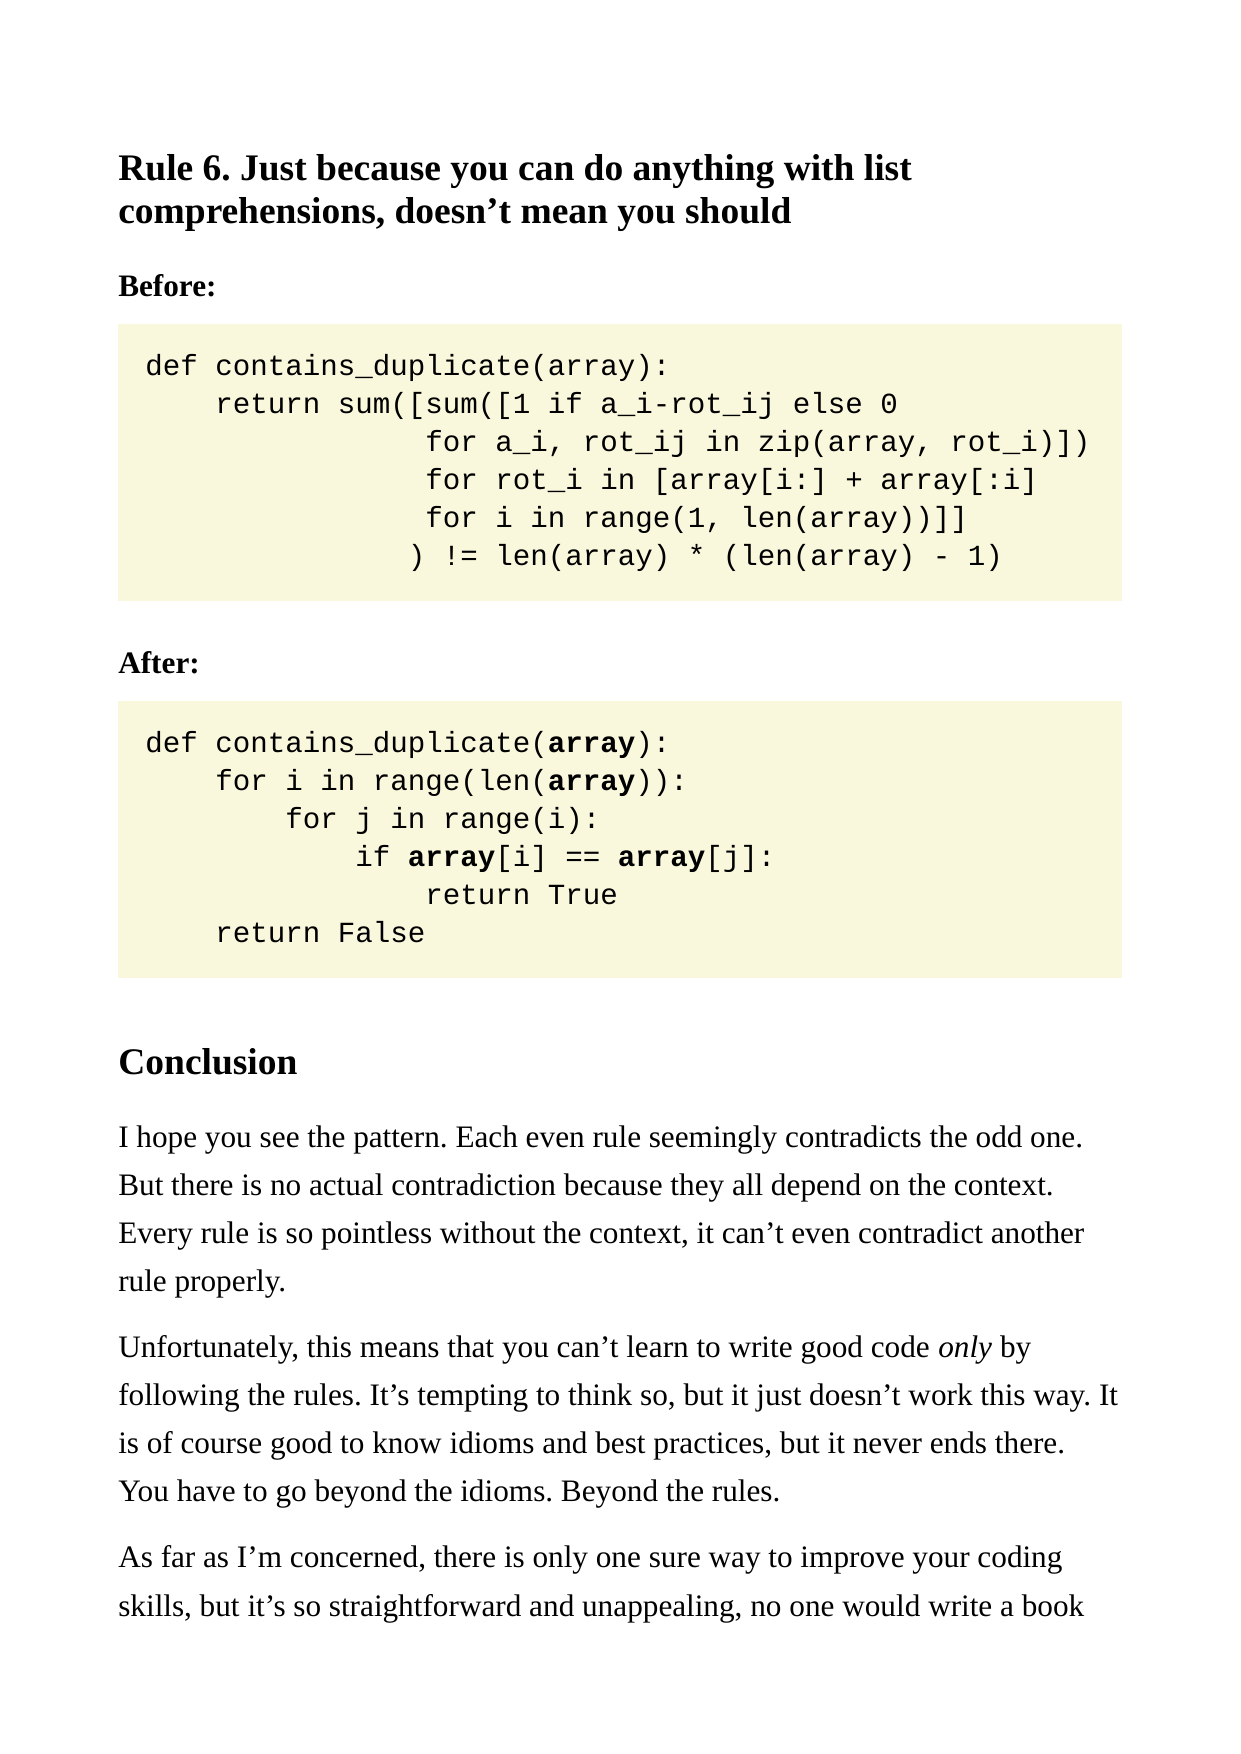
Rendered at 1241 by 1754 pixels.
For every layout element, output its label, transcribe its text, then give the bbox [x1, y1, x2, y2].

text return False [118, 891, 1122, 978]
subtitle Rule 6. Just because you can do anything with list comprehensions, doesn’t mean you should [118, 145, 1122, 231]
text def contains_duplicate(array): [118, 701, 1122, 739]
text def contains_duplicate(array): [118, 324, 1122, 362]
text for i in range(len(array)): [118, 739, 1122, 777]
text I hope you see the pattern. Each even rule seemingly contradicts the odd one. But there is no actual contradiction because they all depend on the context. Every rule is so pointless without the context, it can’t even contradict another rule properly. [118, 1109, 1122, 1301]
text return True [118, 853, 1122, 891]
text After: [118, 635, 1122, 683]
text if array[i] == array[j]: [118, 815, 1122, 853]
text for a_i, rot_ij in zip(array, rot_i)]) [118, 400, 1122, 438]
text for j in range(i): [118, 777, 1122, 815]
text As far as I’m concerned, there is only one sure way to improve your coding skills, but it’s so straightforward and unappealing, no one would write a book [118, 1529, 1122, 1626]
text for i in range(1, len(array))]] [118, 476, 1122, 514]
text for rot_i in [array[i:] + array[:i] [118, 438, 1122, 476]
text return sum([sum([1 if a_i-rot_ij else 0 [118, 362, 1122, 400]
text ) != len(array) * (len(array) - 1) [118, 514, 1122, 601]
text Unfortunately, this means that you can’t learn to write good code only by following the rules. It’s tempting to think so, but it just doesn’t work this way. It is of course good to know idioms and best practices, but it never ends there. You have to go beyond the idioms. Beyond the rules. [118, 1319, 1122, 1512]
text Before: [118, 258, 1122, 306]
subtitle Conclusion [118, 1039, 1122, 1082]
